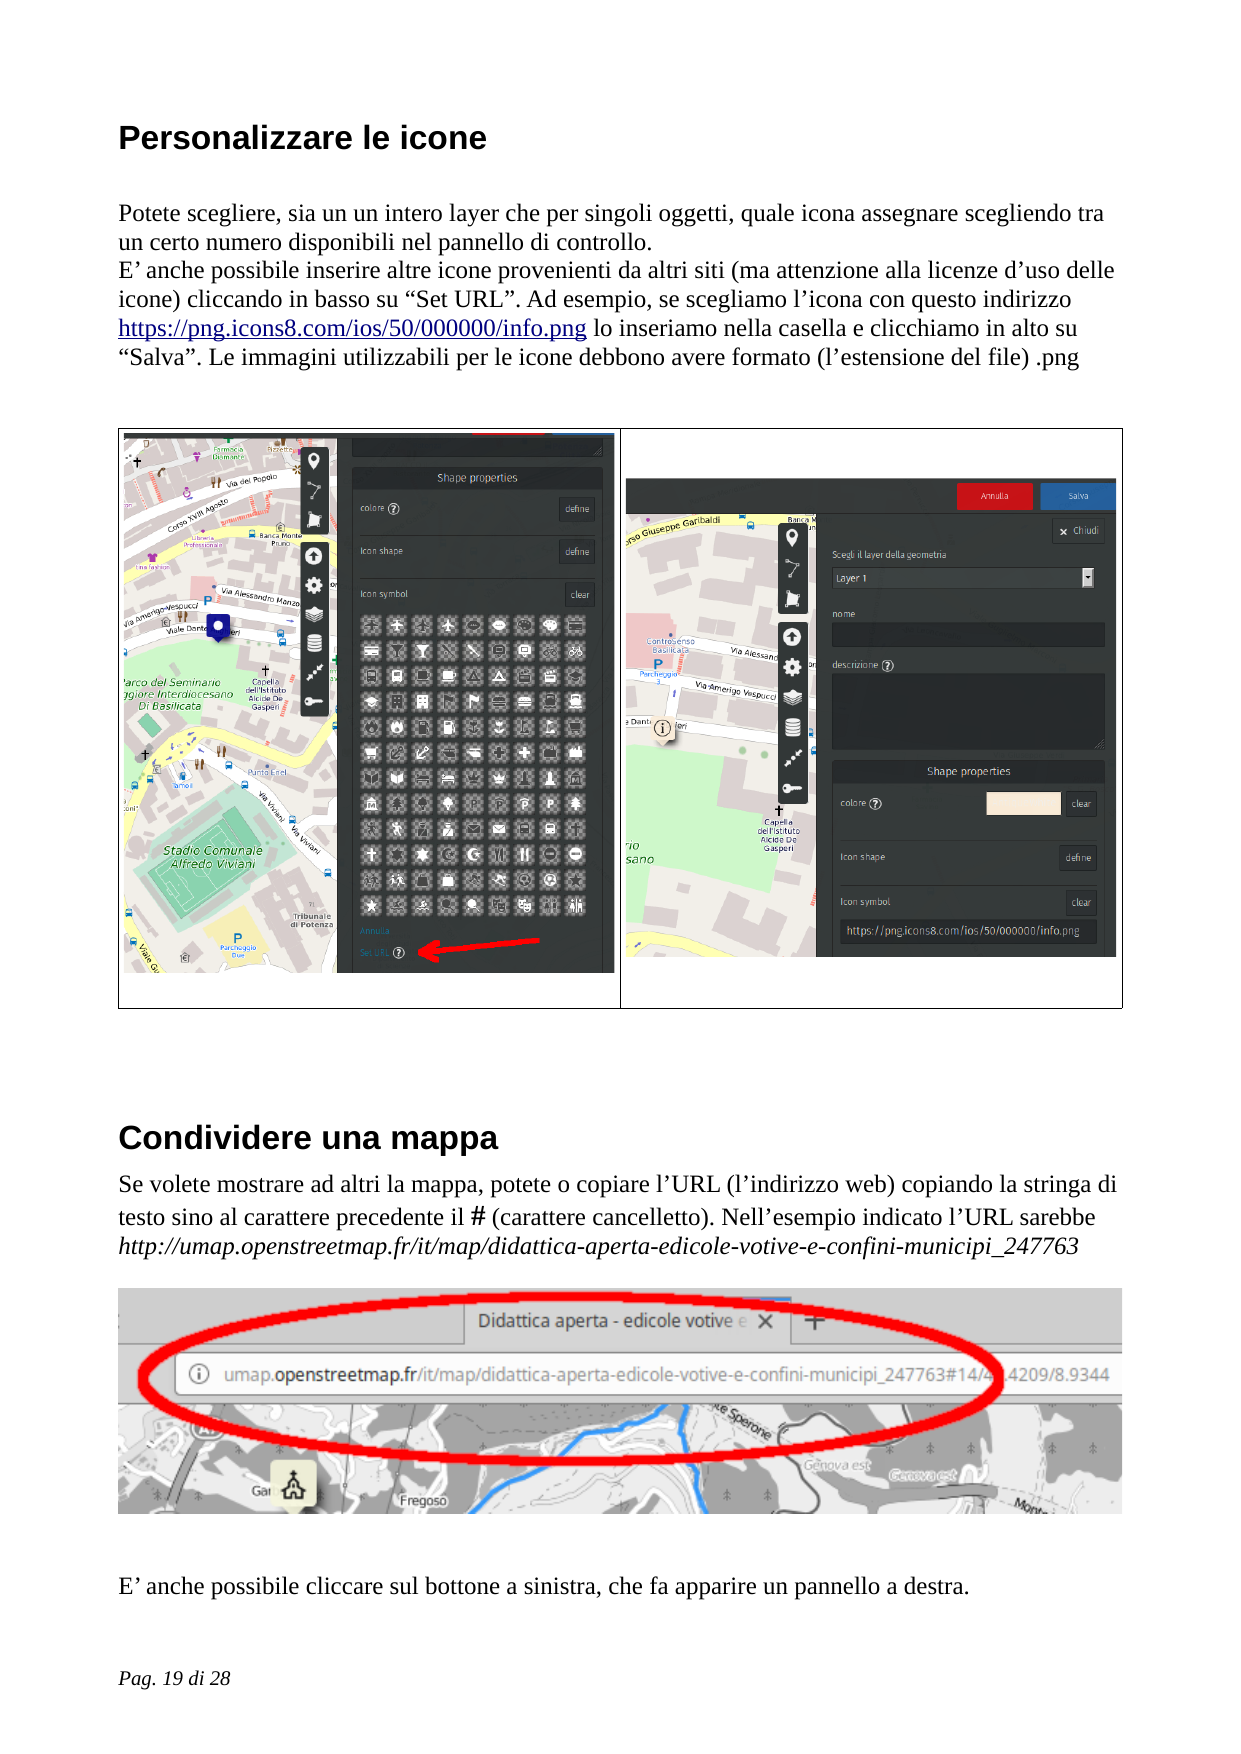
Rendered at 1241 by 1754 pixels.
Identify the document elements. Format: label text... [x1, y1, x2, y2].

text Se volete mostrare ad altri la mappa, potete o copiare l’URL (l’indirizzo web) copiando la stringa di testo sino al carattere precedente il # (carattere cancelletto). Nell’esempio indicato l’URL sarebbe [118, 1169, 1122, 1231]
table_header [119, 429, 620, 1007]
text E’ anche possibile inserire altre icone provenienti da altri siti (ma attenzione alla licenze d’uso delle icone) cliccando in basso su “Set URL”. Ad esempio, se scegliamo l’icona con questo indirizzo https://png.icons8.com/ios/50/000000/info.png lo inseriamo nella casella e clicchiamo in alto su “Salva”. Le immagini utilizzabili per le icone debbono avere formato (l’estensione del file) .png [118, 256, 1122, 371]
picture [123, 433, 615, 973]
text http://umap.openstreetmap.fr/it/map/didattica-aperta-edicole-votive-e-confini-municipi_247763 [118, 1231, 1122, 1260]
subtitle Condividere una mappa [118, 1118, 1122, 1157]
picture [118, 1288, 1123, 1514]
picture [625, 478, 1117, 957]
text E’ anche possibile cliccare sul bottone a sinistra, che fa apparire un pannello a destra. [118, 1571, 1122, 1600]
subtitle Personalizzare le icone [118, 118, 1122, 157]
table_header [621, 429, 1122, 1007]
text Potete scegliere, sia un un intero layer che per singoli oggetti, quale icona assegnare scegliendo tra un certo numero disponibili nel pannello di controllo. [118, 198, 1122, 256]
